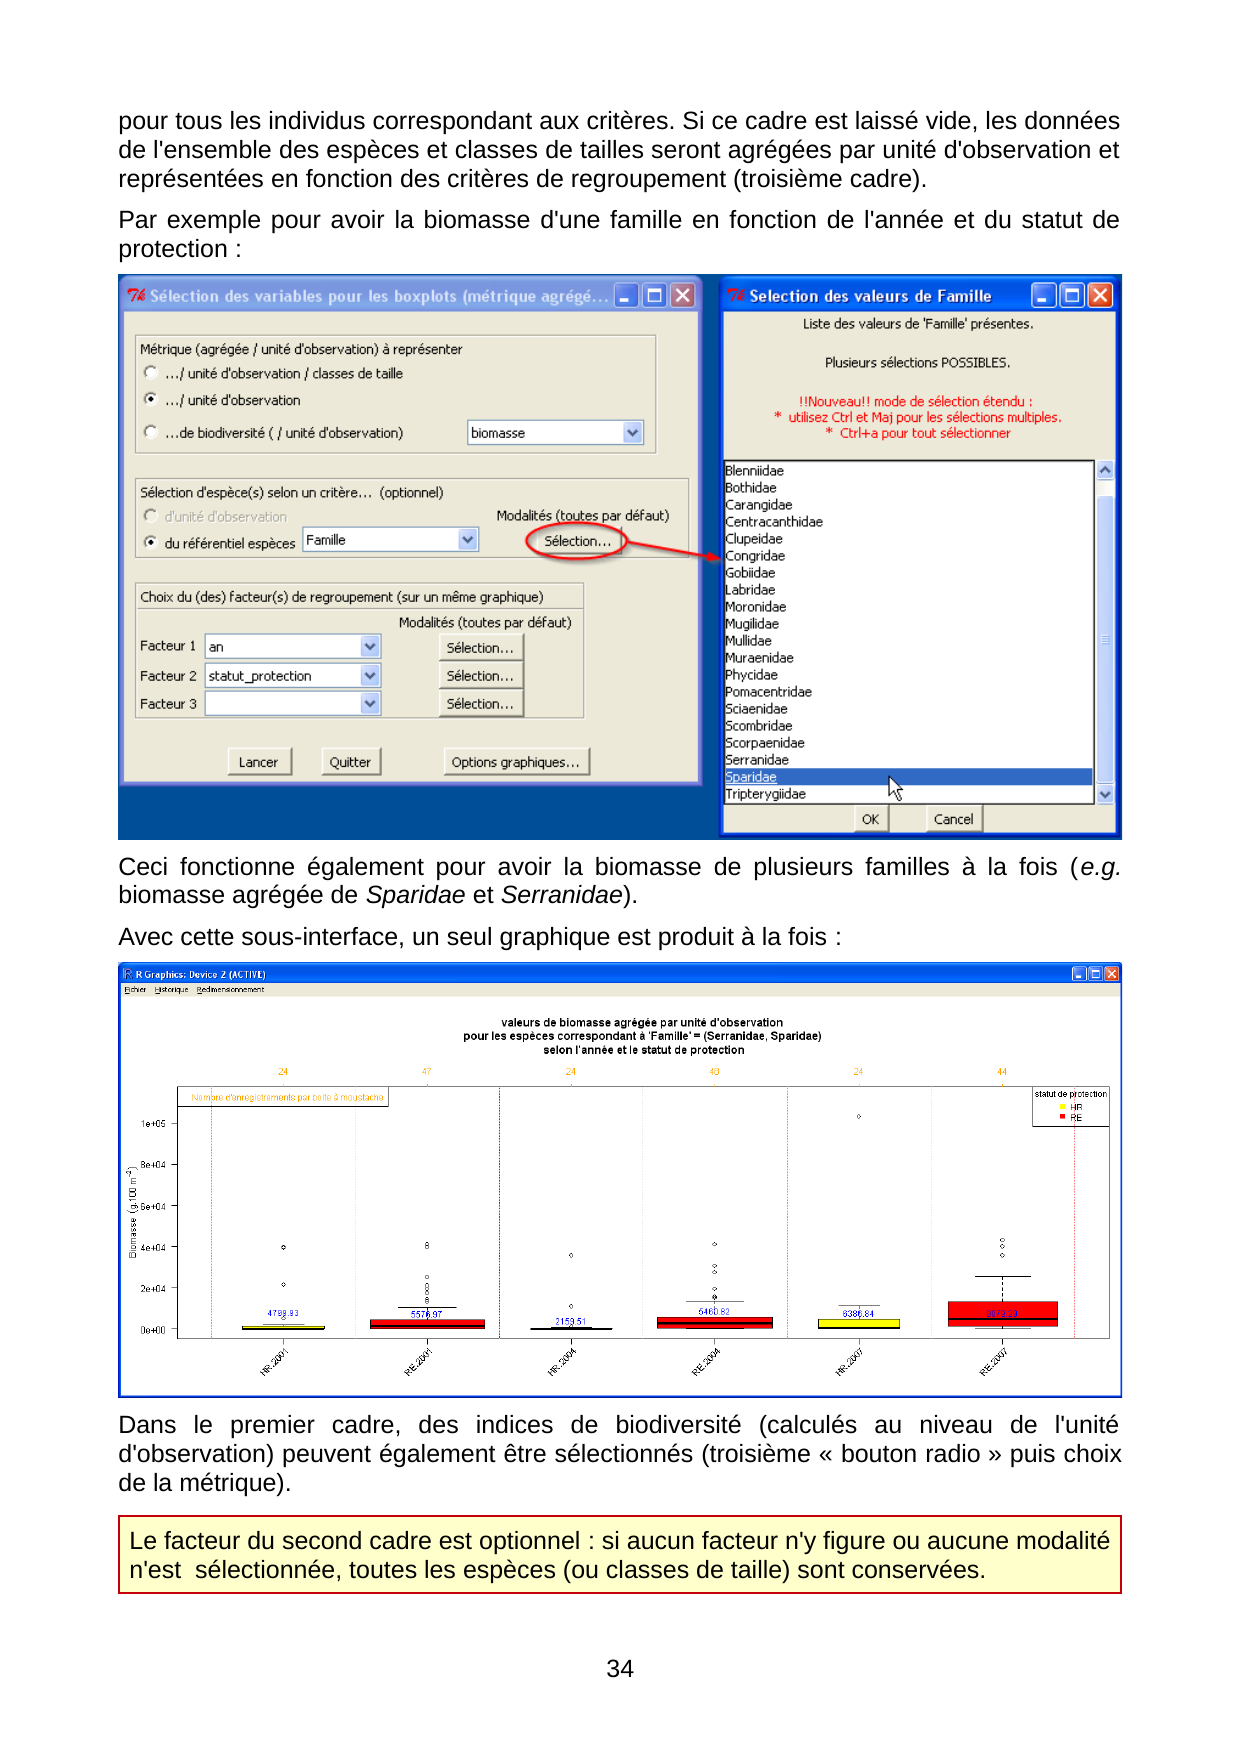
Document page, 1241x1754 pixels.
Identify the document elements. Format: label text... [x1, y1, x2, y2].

text Dans le premier cadre, des indices de biodiversité (calculés au niveau de l'unité d'observation) peuvent également être sélectionnés (troisième « bouton radio » puis choix de la métrique). [118, 1410, 1122, 1497]
picture [118, 962, 1123, 1398]
text pour tous les individus correspondant aux critères. Si ce cadre est laissé vide, les données de l'ensemble des espèces et classes de tailles seront agrégées par unité d'observation et représentées en fonction des critères de regroupement (troisième cadre). [118, 106, 1122, 192]
text Avec cette sous-interface, un seul graphique est produit à la fois : [118, 922, 1122, 950]
picture [118, 274, 1123, 840]
text Ceci fonctionne également pour avoir la biomasse de plusieurs familles à la fois (e.g. biomasse agrégée de Sparidae et Serranidae). [118, 852, 1122, 909]
text Le facteur du second cadre est optionnel : si aucun facteur n'y figure ou aucune modalité n'est sélectionnée, toutes les espèces (ou classes de taille) sont conservées. [120, 1517, 1120, 1592]
text Par exemple pour avoir la biomasse d'une famille en fonction de l'année et du statut de protection : [118, 205, 1122, 262]
